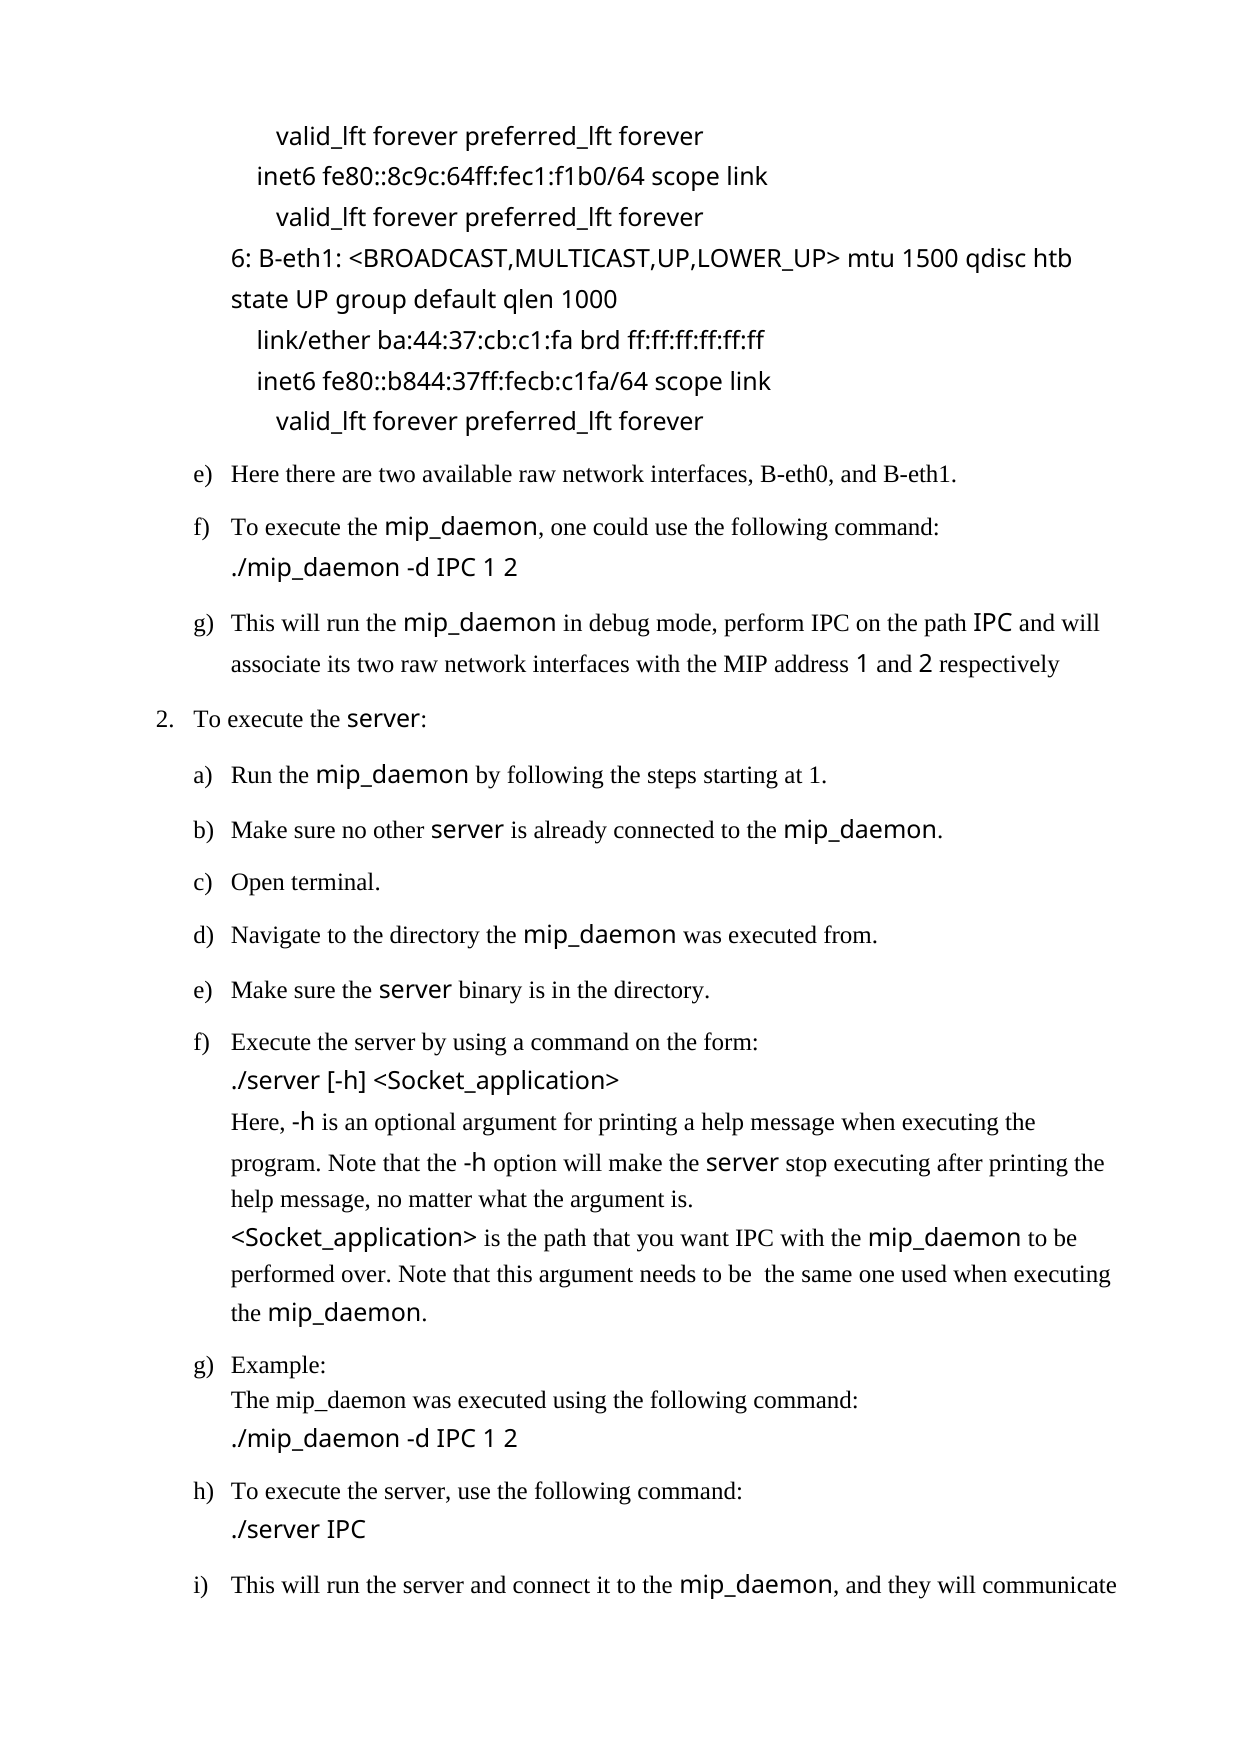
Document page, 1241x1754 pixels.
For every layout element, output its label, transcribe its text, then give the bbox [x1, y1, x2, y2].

list Example: The mip_daemon was executed using the following command: ./mip_daemon -d IPC 1 2 [193, 1350, 1122, 1454]
list Make sure the server binary is in the directory. [193, 972, 1122, 1006]
list Open terminal. [193, 867, 1122, 896]
list Navigate to the directory the mip_daemon was executed from. [193, 916, 1122, 950]
list To execute the mip_daemon, one could use the following command: ./mip_daemon -d IPC 1 2 [193, 508, 1122, 583]
list Make sure no other server is already connected to the mip_daemon. [193, 812, 1122, 846]
list This will run the server and connect it to the mip_daemon, and they will communicate [193, 1567, 1122, 1601]
list Execute the server by using a command on the form: ./server [-h] <Socket_application> Here, -h is an optional argument for printing a help message when executing the program. Note that the -h option will make the server stop executing after printing the help message, no matter what the argument is. <Socket_application> is the path that you want IPC with the mip_daemon to be performed over. Note that this argument needs to be the same one used when executing the mip_daemon. [193, 1027, 1122, 1329]
list This will run the mip_daemon in debug mode, perform IPC on the path IPC and will associate its two raw network interfaces with the MIP address 1 and 2 respectively [193, 605, 1122, 679]
list To execute the server: [156, 701, 1122, 735]
list valid_lft forever preferred_lft forever inet6 fe80::8c9c:64ff:fec1:f1b0/64 scope link valid_lft forever preferred_lft forever 6: B-eth1: <BROADCAST,MULTICAST,UP,LOWER_UP> mtu 1500 qdisc htb state UP group default qlen 1000 link/ether ba:44:37:cb:c1:fa brd ff:ff:ff:ff:ff:ff inet6 fe80::b844:37ff:fecb:c1fa/64 scope link valid_lft forever preferred_lft forever [193, 118, 1122, 438]
list Here there are two available raw network interfaces, B-eth0, and B-eth1. [193, 459, 1122, 488]
list Run the mip_daemon by following the steps starting at 1. [193, 756, 1122, 790]
list To execute the server, use the following command: ./server IPC [193, 1476, 1122, 1545]
